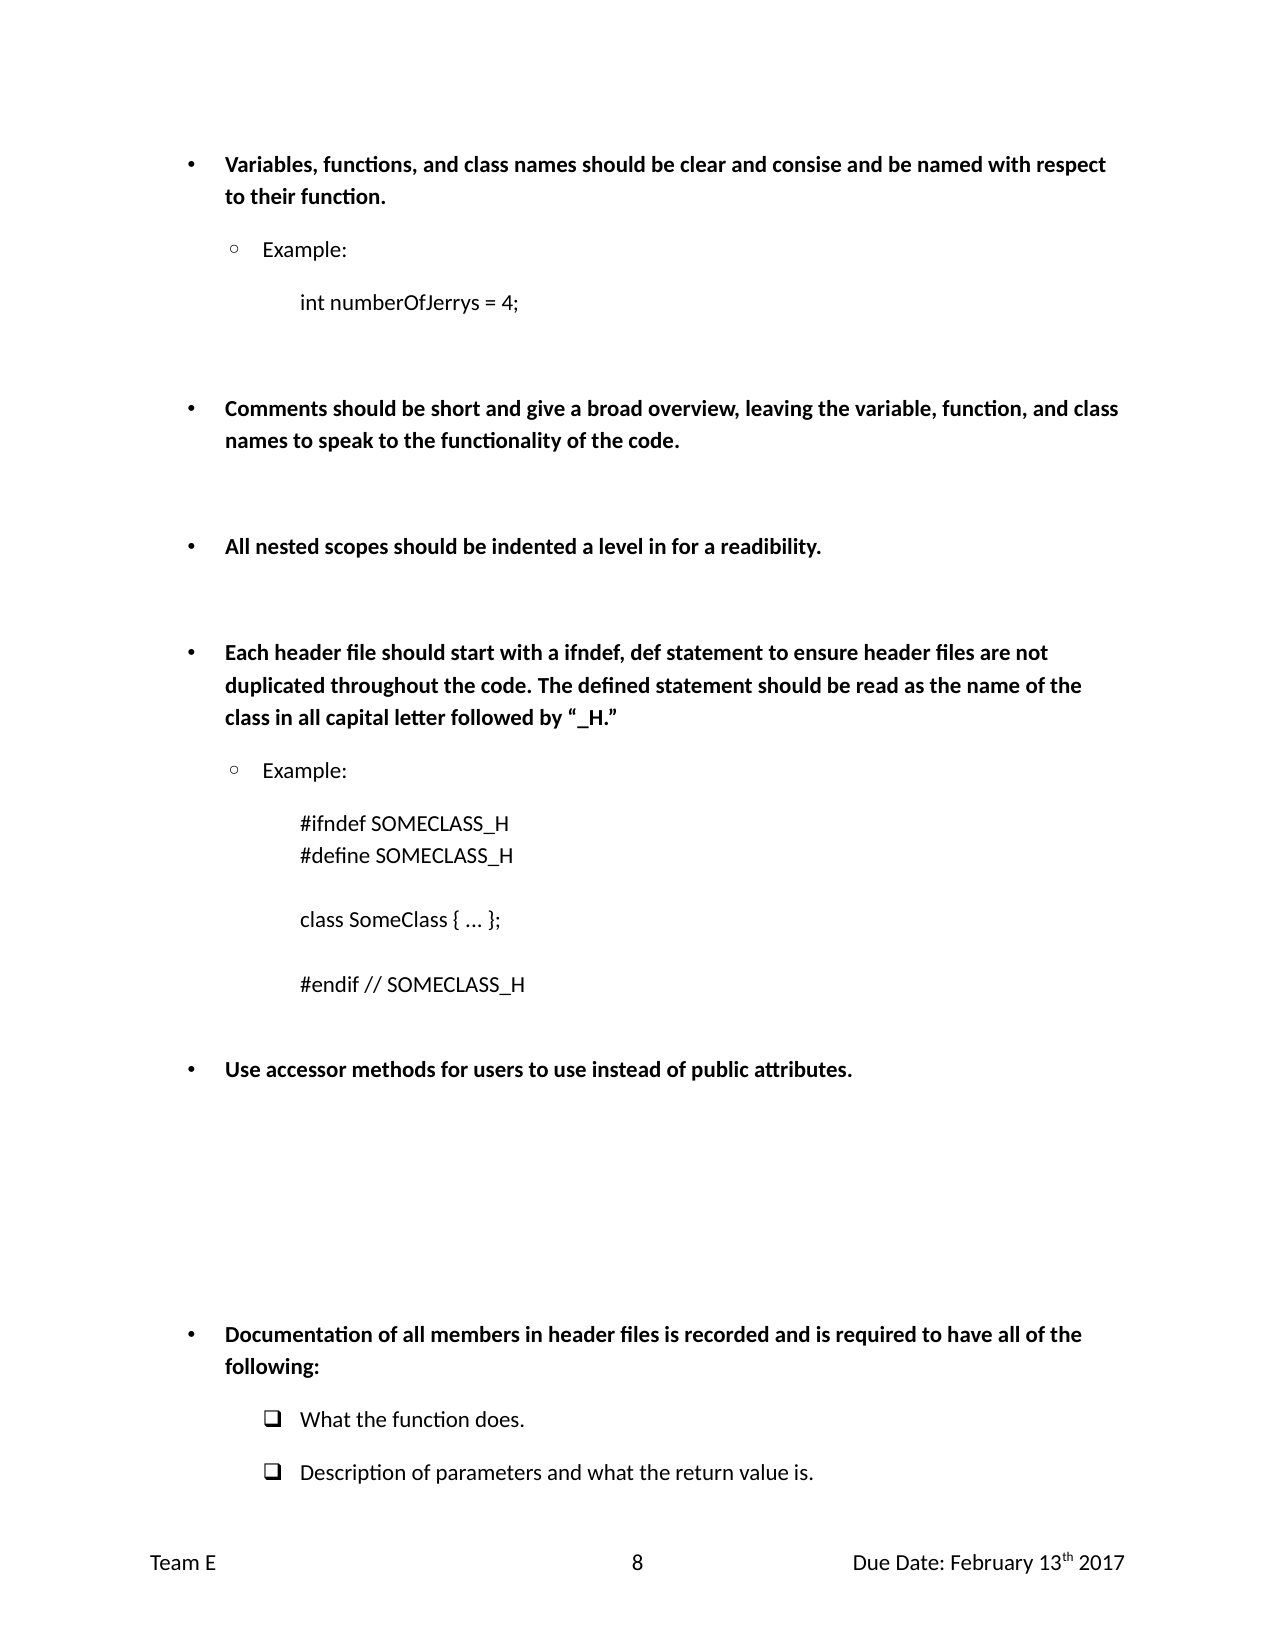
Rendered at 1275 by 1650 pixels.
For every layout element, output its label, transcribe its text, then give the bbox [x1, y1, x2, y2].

list All nested scopes should be indented a level in for a readibility. [187, 532, 1125, 561]
list Example: [225, 756, 1125, 784]
list int numberOfJerrys = 4; [262, 288, 1125, 316]
list #define SOMECLASS_H [262, 841, 1125, 869]
list Comments should be short and give a broad overview, leaving the variable, function, and class names to speak to the functionality of the code. [187, 394, 1125, 454]
text class SomeClass { ... }; [150, 906, 1125, 933]
list Documentation of all members in header files is recorded and is required to have all of the following: [187, 1320, 1125, 1380]
text #endif // SOMECLASS_H [150, 970, 1125, 998]
list q Description of parameters and what the return value is. [225, 1458, 1125, 1486]
list #ifndef SOMECLASS_H [262, 809, 1125, 837]
list Example: [225, 235, 1125, 263]
list Each header file should start with a ifndef, def statement to ensure header files are not duplicated throughout the code. The defined statement should be read as the name of the class in all capital letter followed by “_H.” [187, 638, 1125, 731]
list Use accessor methods for users to use instead of public attributes. [187, 1055, 1125, 1083]
list Variables, functions, and class names should be clear and consise and be named with respect to their function. [187, 150, 1125, 210]
list q What the function does. [225, 1405, 1125, 1433]
